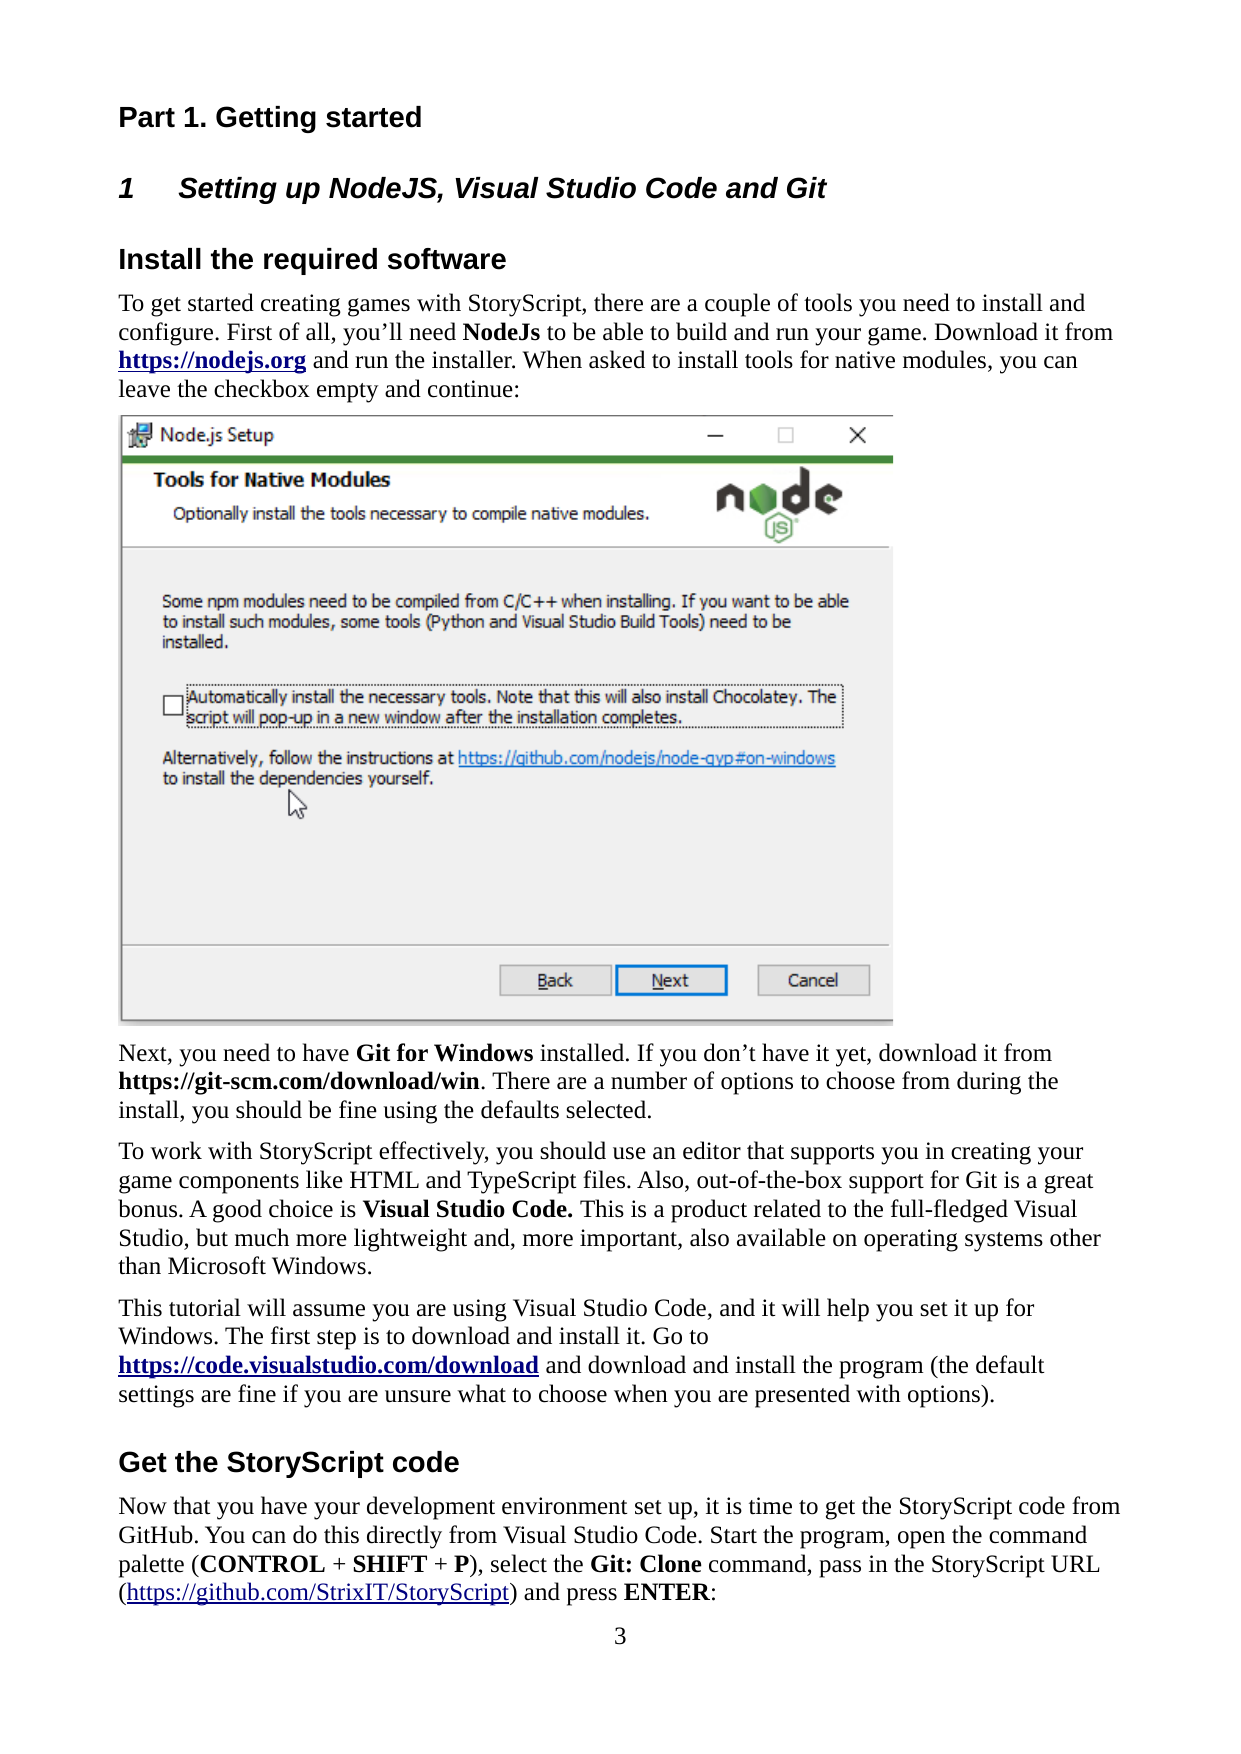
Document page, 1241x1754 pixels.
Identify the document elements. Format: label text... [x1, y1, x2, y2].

text To get started creating games with StoryScript, there are a couple of tools you need to install and configure. First of all, you’ll need NodeJs to be able to build and run your game. Download it from https://nodejs.org and run the installer. When asked to install tools for native modules, you can leave the checkbox empty and continue: [118, 288, 1122, 403]
text Next, you need to have Git for Windows installed. If you don’t have it yet, download it from https://git-scm.com/download/win. There are a number of options to choose from during the install, you should be fine using the defaults selected. [118, 1038, 1122, 1124]
subtitle Setting up NodeJS, Visual Studio Code and Git [118, 171, 1122, 204]
subtitle Get the StoryScript code [118, 1445, 1122, 1479]
text This tutorial will assume you are using Visual Studio Code, and it will help you set it up for Windows. The first step is to download and install it. Go to https://code.visualstudio.com/download and download and install the program (the default settings are fine if you are unsure what to choose when you are presented with options). [118, 1293, 1122, 1408]
subtitle Install the required software [118, 242, 1122, 276]
text To work with StoryScript effectively, you should use an editor that supports you in creating your game components like HTML and TypeScript files. Also, out-of-the-box support for Git is a great bonus. A good choice is Visual Studio Code. This is a product related to the full-fledged Visual Studio, but much more lightweight and, more important, also available on operating systems other than Microsoft Windows. [118, 1136, 1122, 1280]
text Now that you have your development environment set up, it is time to get the StoryScript code from GitHub. You can do this directly from Visual Studio Code. Start the program, open the command palette (CONTROL + SHIFT + P), select the Git: Clone command, pass in the StoryScript URL (https://github.com/StrixIT/StoryScript) and press ENTER: [118, 1491, 1122, 1606]
subtitle Part 1. Getting started [118, 100, 1122, 133]
